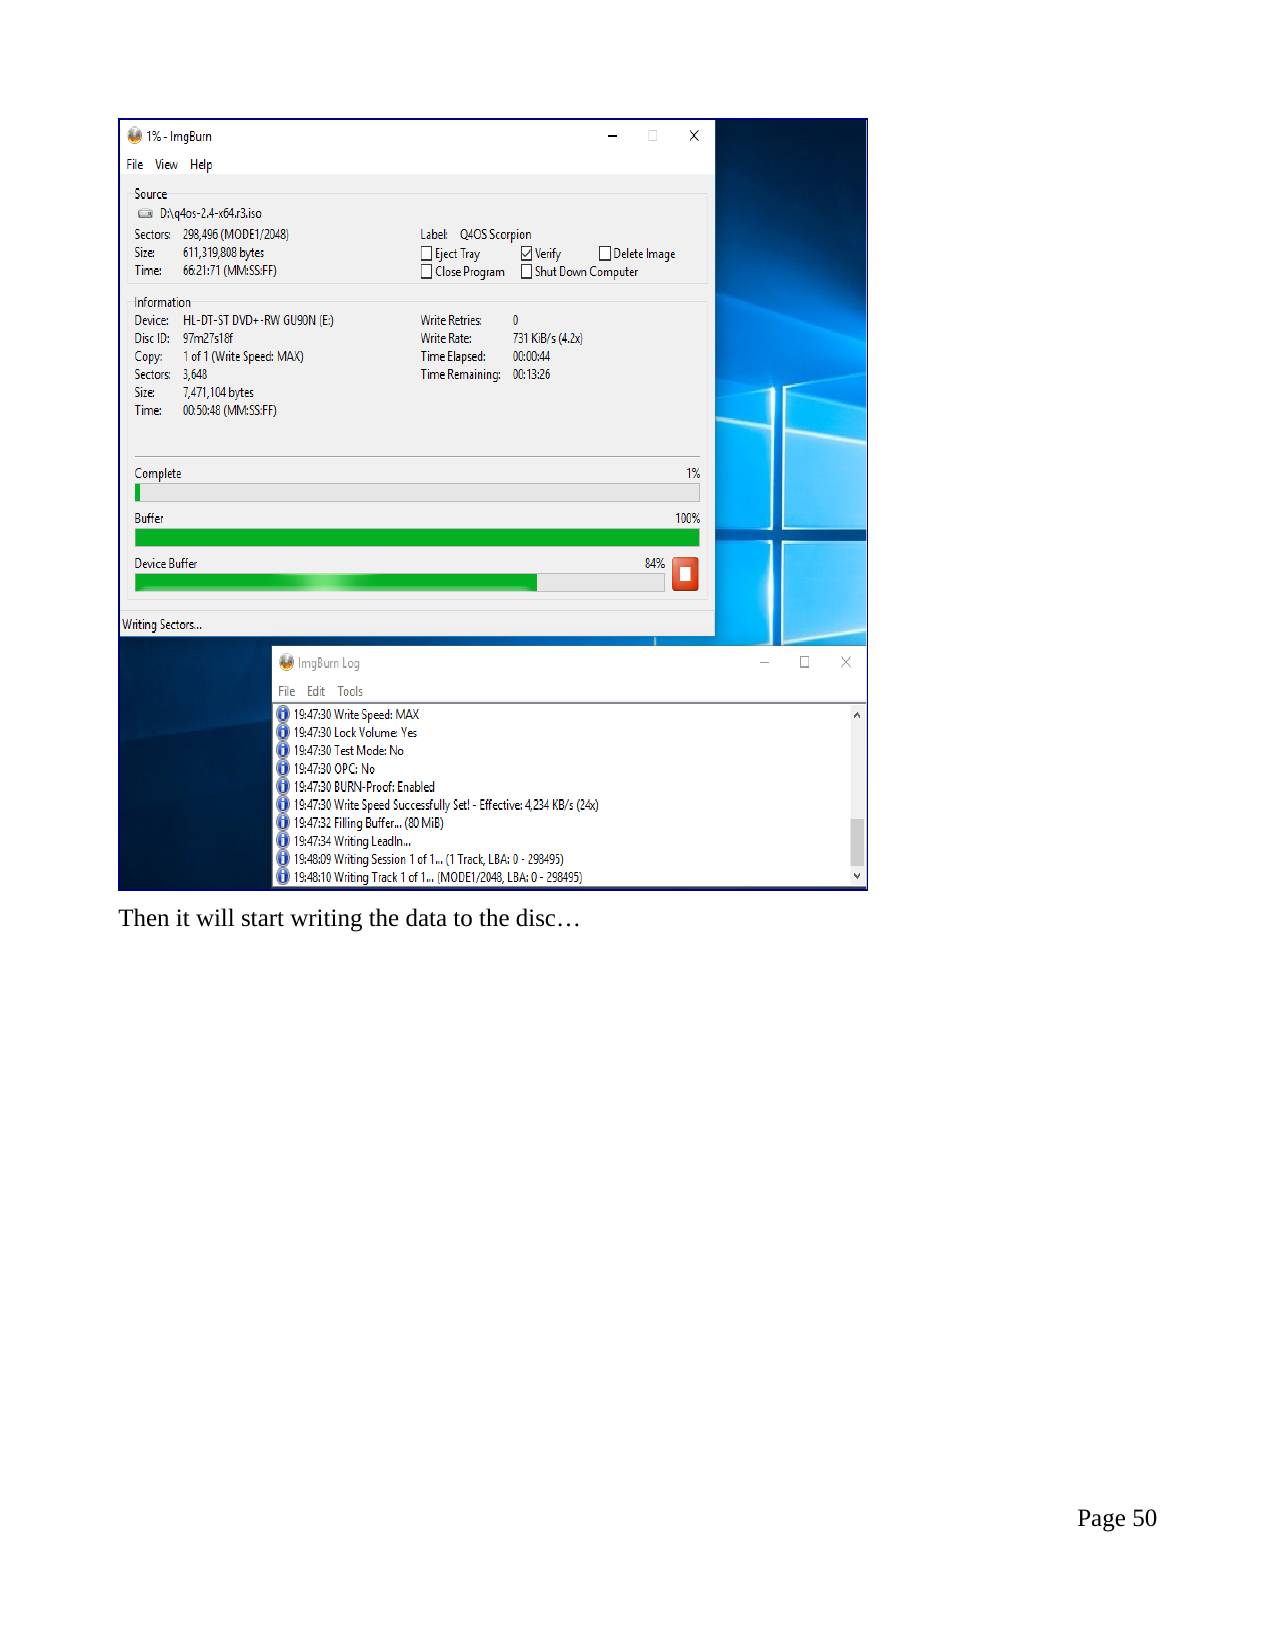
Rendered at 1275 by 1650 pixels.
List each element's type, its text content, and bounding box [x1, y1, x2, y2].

picture [120, 120, 867, 889]
text Then it will start writing the data to the disc… [118, 903, 1157, 932]
